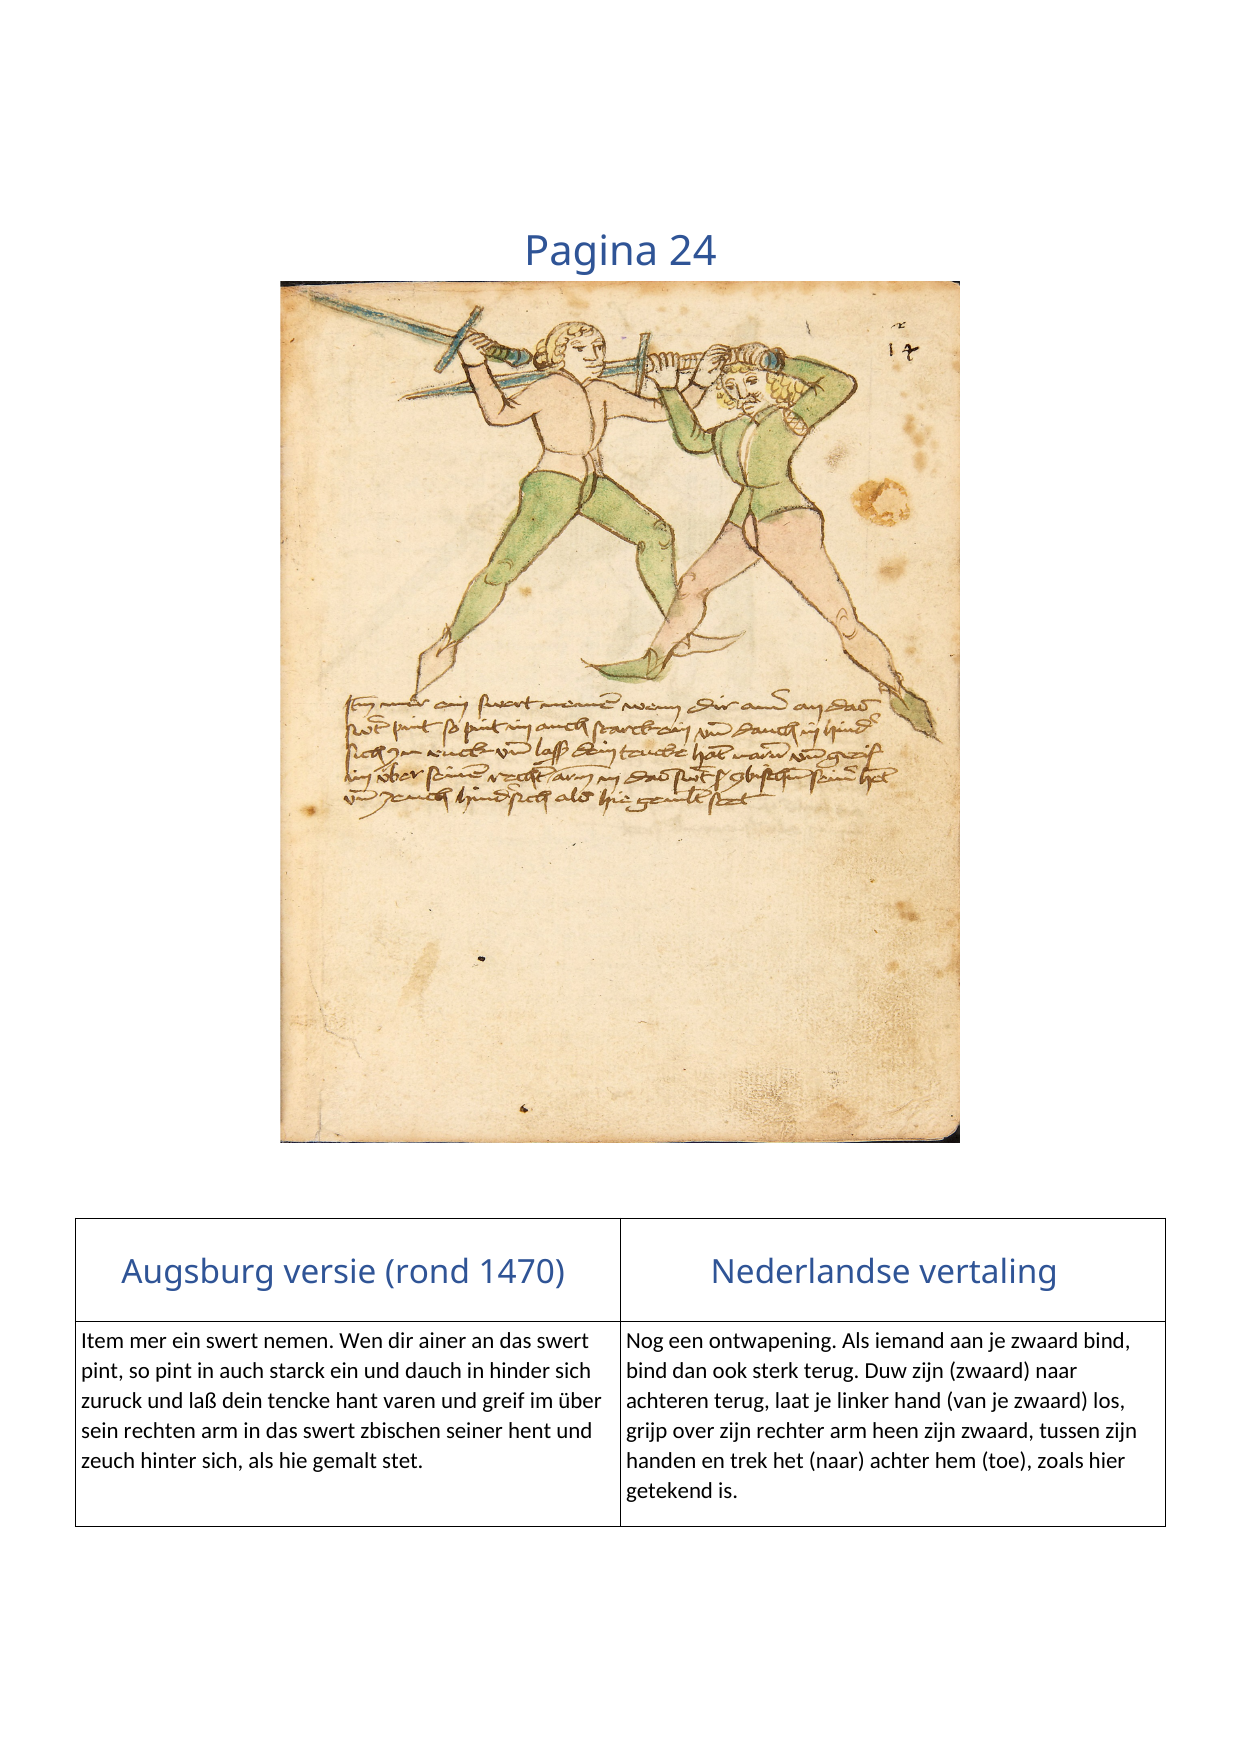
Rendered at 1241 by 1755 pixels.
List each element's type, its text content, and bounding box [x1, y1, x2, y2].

table_cell Nog een ontwapening. Als iemand aan je zwaard bind, bind dan ook sterk terug. Duw zijn (zwaard) naar achteren terug, laat je linker hand (van je zwaard) los, grijp over zijn rechter arm heen zijn zwaard, tussen zijn handen en trek het (naar) achter hem (toe), zoals hier getekend is. [621, 1322, 1165, 1526]
table_cell Item mer ein swert nemen. Wen dir ainer an das swert pint, so pint in auch starck ein und dauch in hinder sich zuruck und laß dein tencke hant varen und greif im über sein rechten arm in das swert zbischen seiner hent und zeuch hinter sich, als hie gemalt stet. [76, 1322, 620, 1526]
table_header Augsburg versie (rond 1470) [76, 1219, 620, 1321]
table_header Nederlandse vertaling [621, 1219, 1165, 1321]
subtitle Pagina 24 [75, 221, 1165, 278]
picture [280, 281, 960, 1143]
